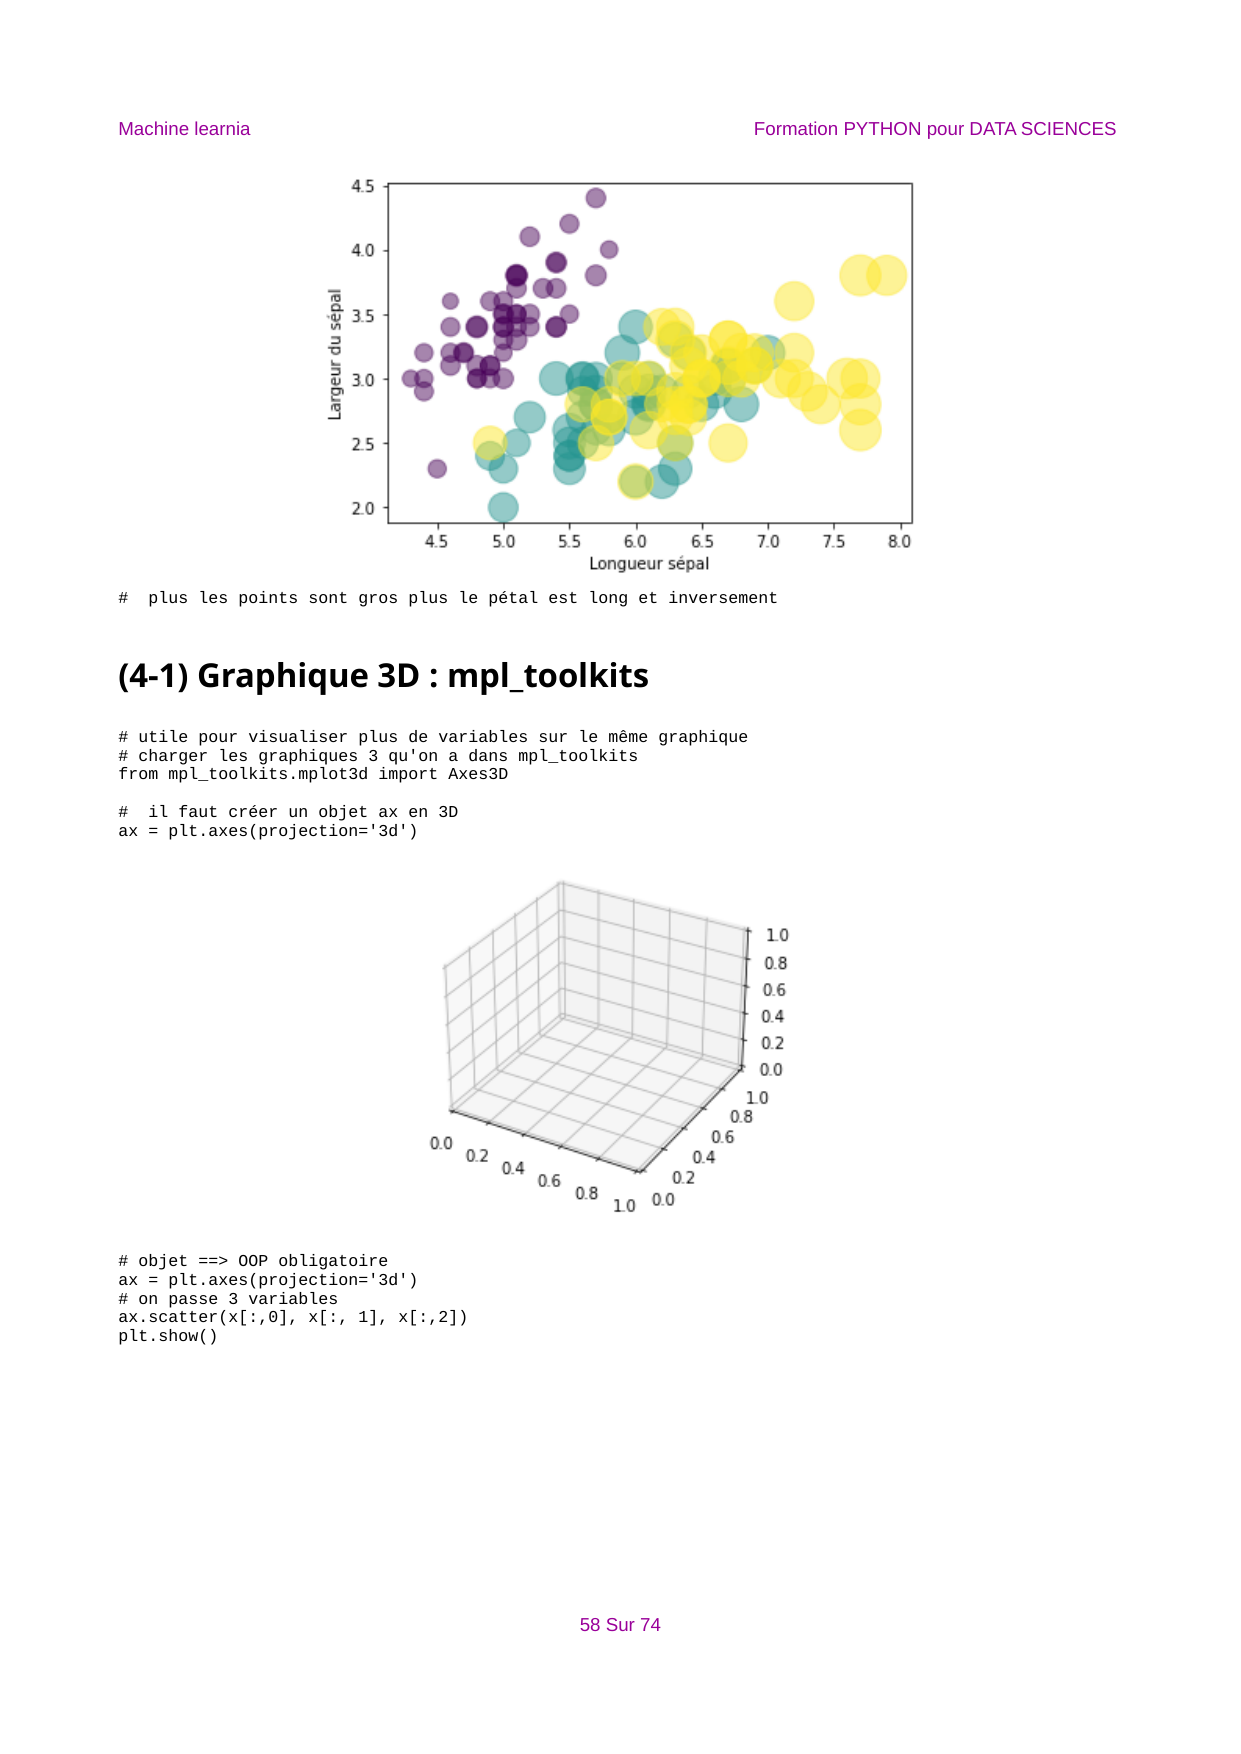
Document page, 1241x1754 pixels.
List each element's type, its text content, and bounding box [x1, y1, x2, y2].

text # il faut créer un objet ax en 3D [118, 804, 1122, 822]
text # charger les graphiques 3 qu'on a dans mpl_toolkits [118, 747, 1122, 766]
text # utile pour visualiser plus de variables sur le même graphique [118, 728, 1122, 747]
text # objet ==> OOP obligatoire [118, 1252, 1122, 1271]
picture [297, 169, 943, 590]
text ax = plt.axes(projection='3d') [118, 822, 1122, 841]
text # plus les points sont gros plus le pétal est long et inversement [118, 169, 1122, 608]
text plt.show() [118, 1328, 1122, 1347]
text ax = plt.axes(projection='3d') [118, 1271, 1122, 1290]
subtitle (4-1) Graphique 3D : mpl_toolkits [118, 652, 1122, 697]
text from mpl_toolkits.mplot3d import Axes3D [118, 766, 1122, 785]
text # on passe 3 variables [118, 1290, 1122, 1309]
picture [391, 860, 849, 1234]
text ax.scatter(x[:,0], x[:, 1], x[:,2]) [118, 1309, 1122, 1328]
